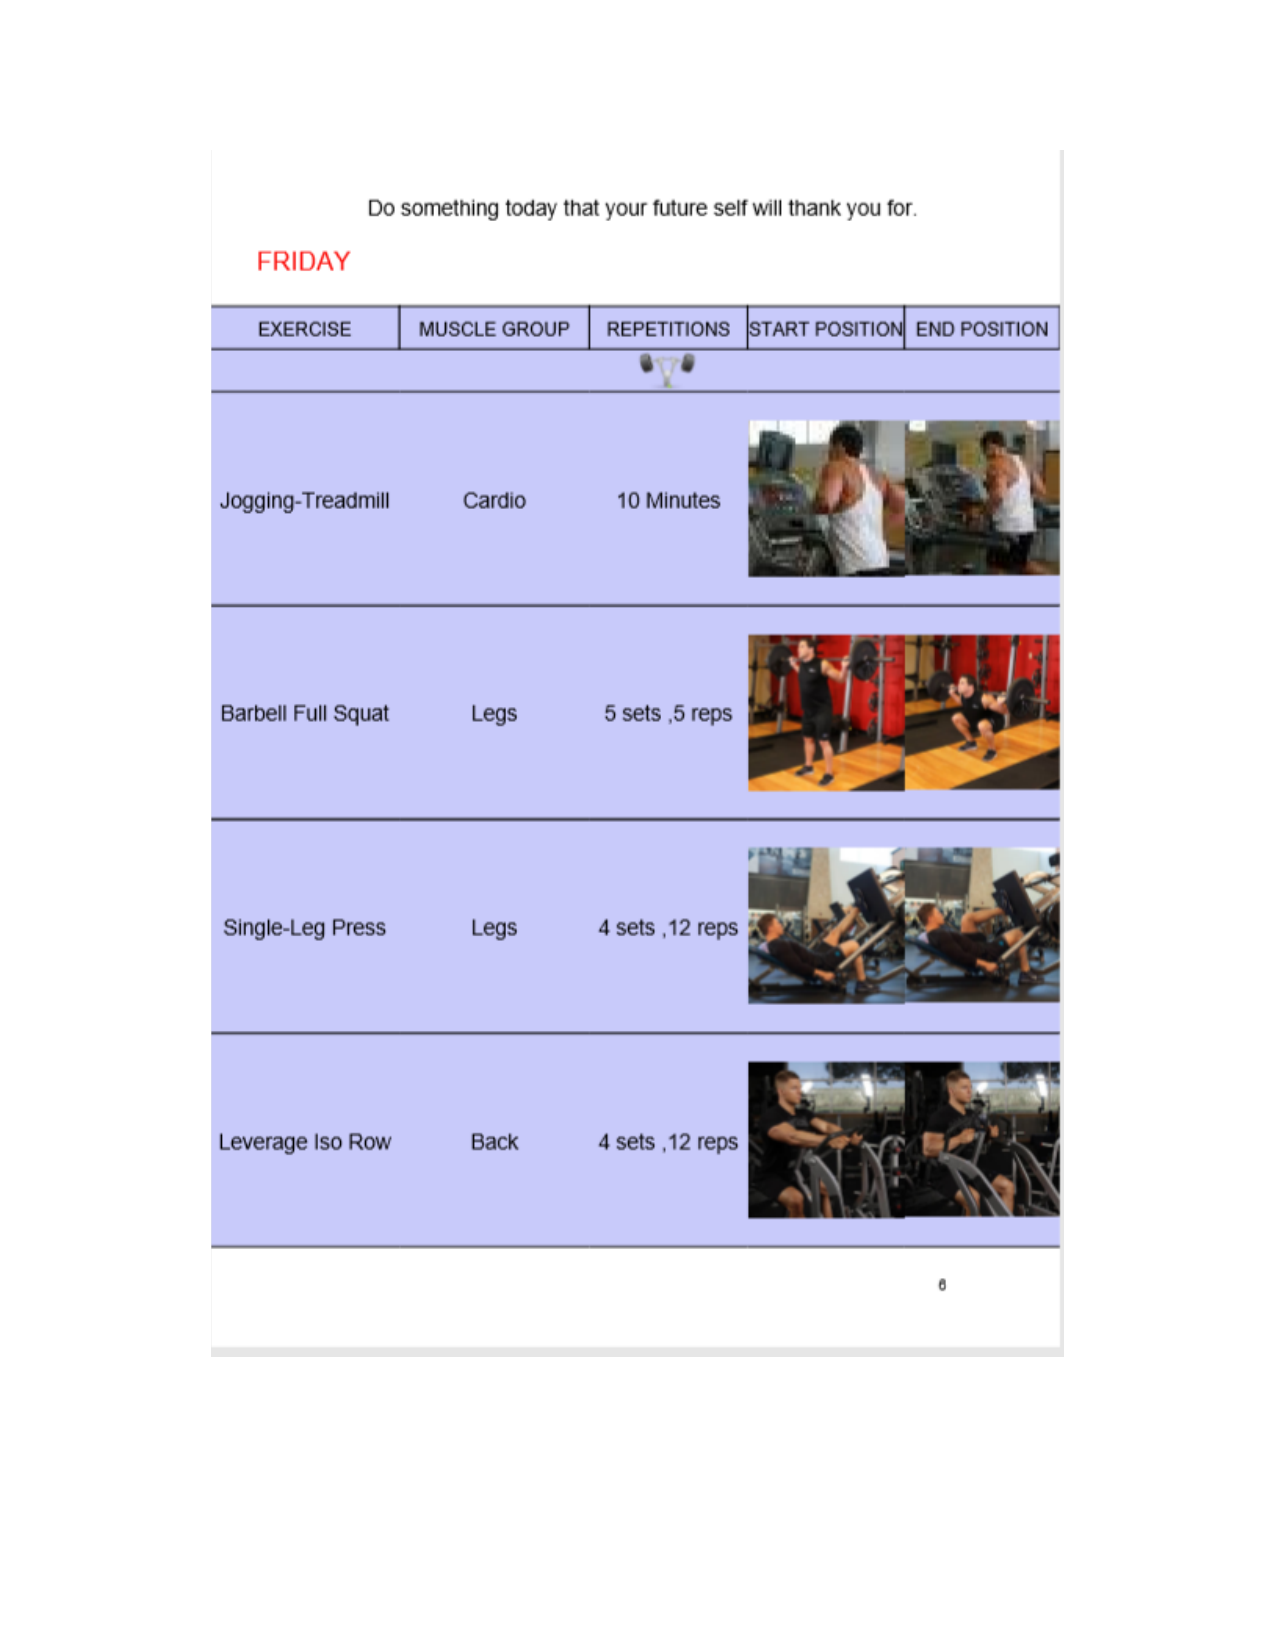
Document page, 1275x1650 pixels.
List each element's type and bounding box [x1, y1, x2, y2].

picture [211, 150, 1064, 1357]
